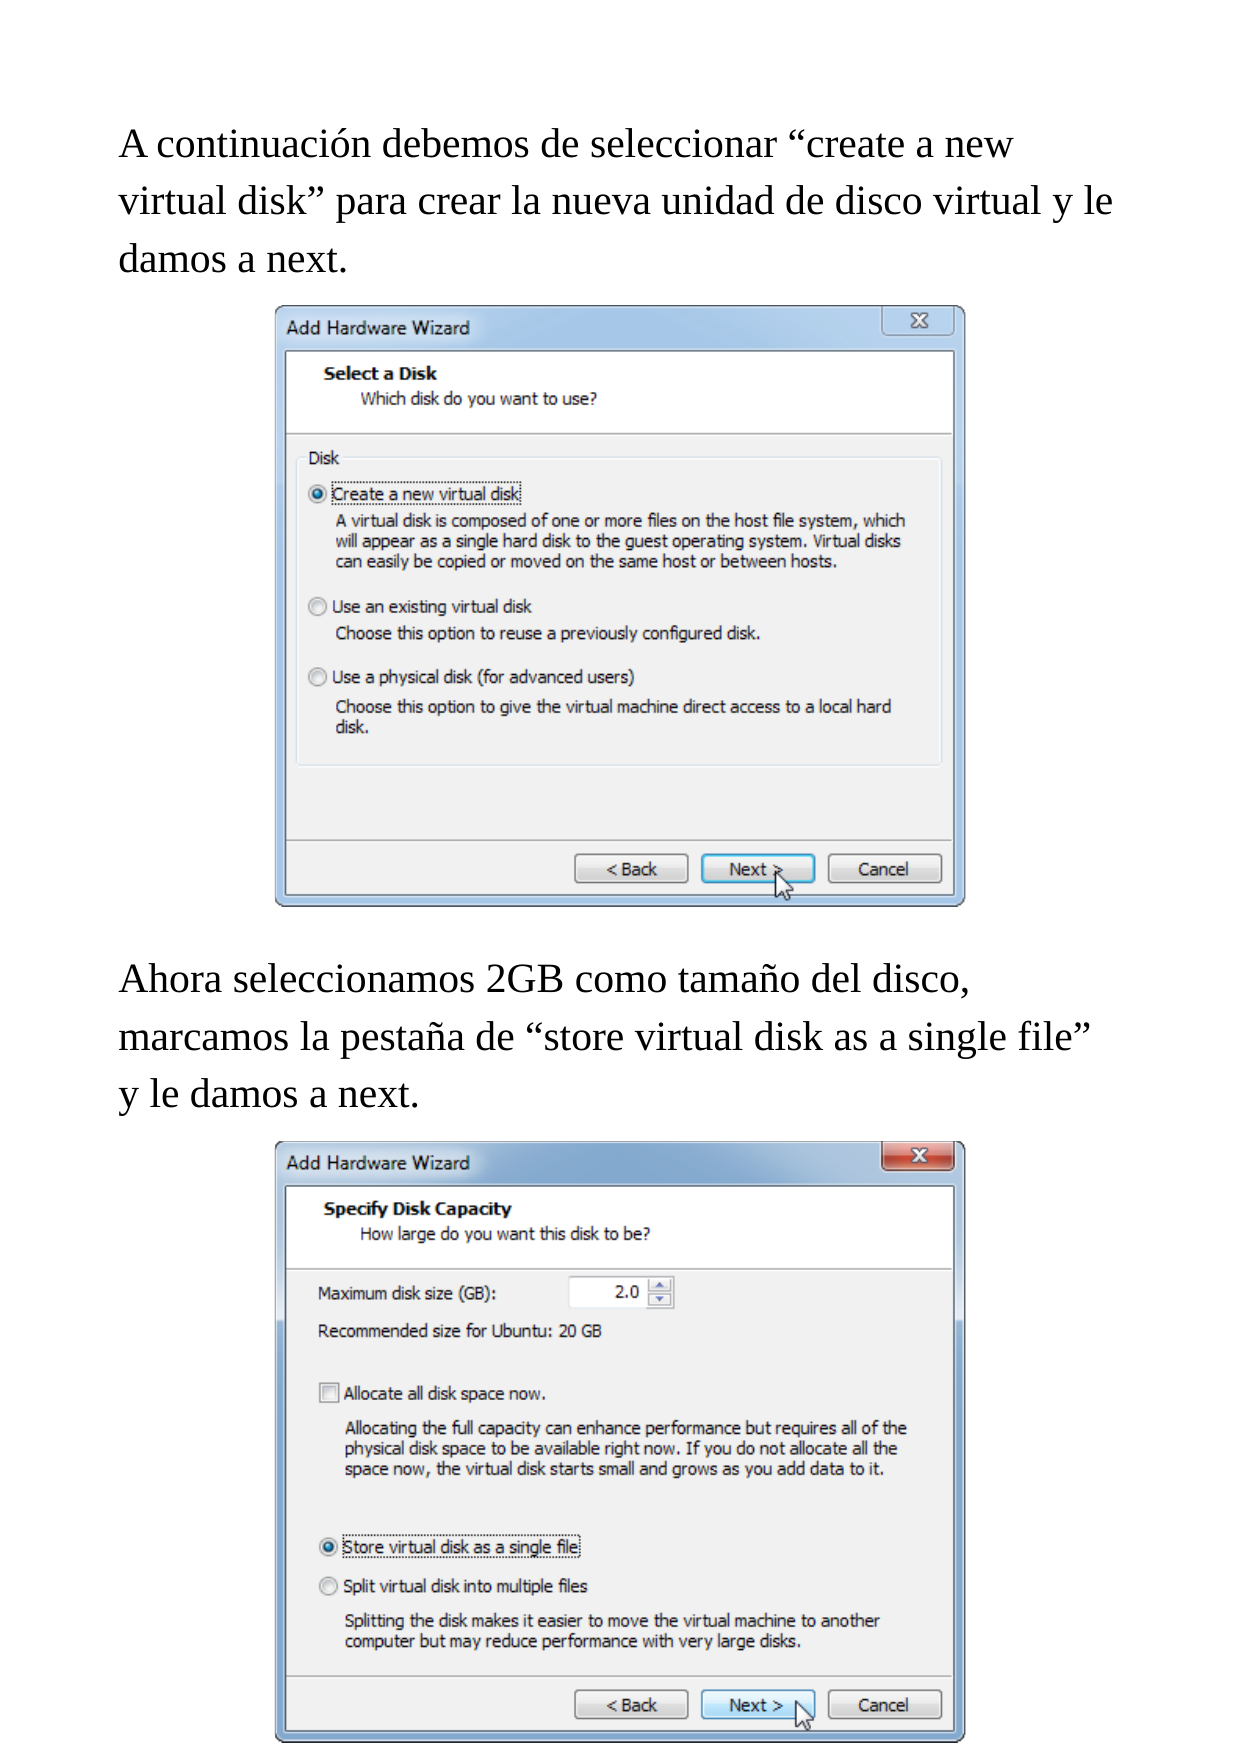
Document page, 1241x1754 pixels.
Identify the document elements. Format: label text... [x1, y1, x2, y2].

picture [274, 1141, 966, 1743]
text Ahora seleccionamos 2GB como tamaño del disco, marcamos la pestaña de “store virtual disk as a single file” y le damos a next. [118, 954, 1122, 1117]
text A continuación debemos de seleccionar “create a new virtual disk” para crear la nueva unidad de disco virtual y le damos a next. [118, 118, 1122, 281]
picture [274, 305, 966, 907]
